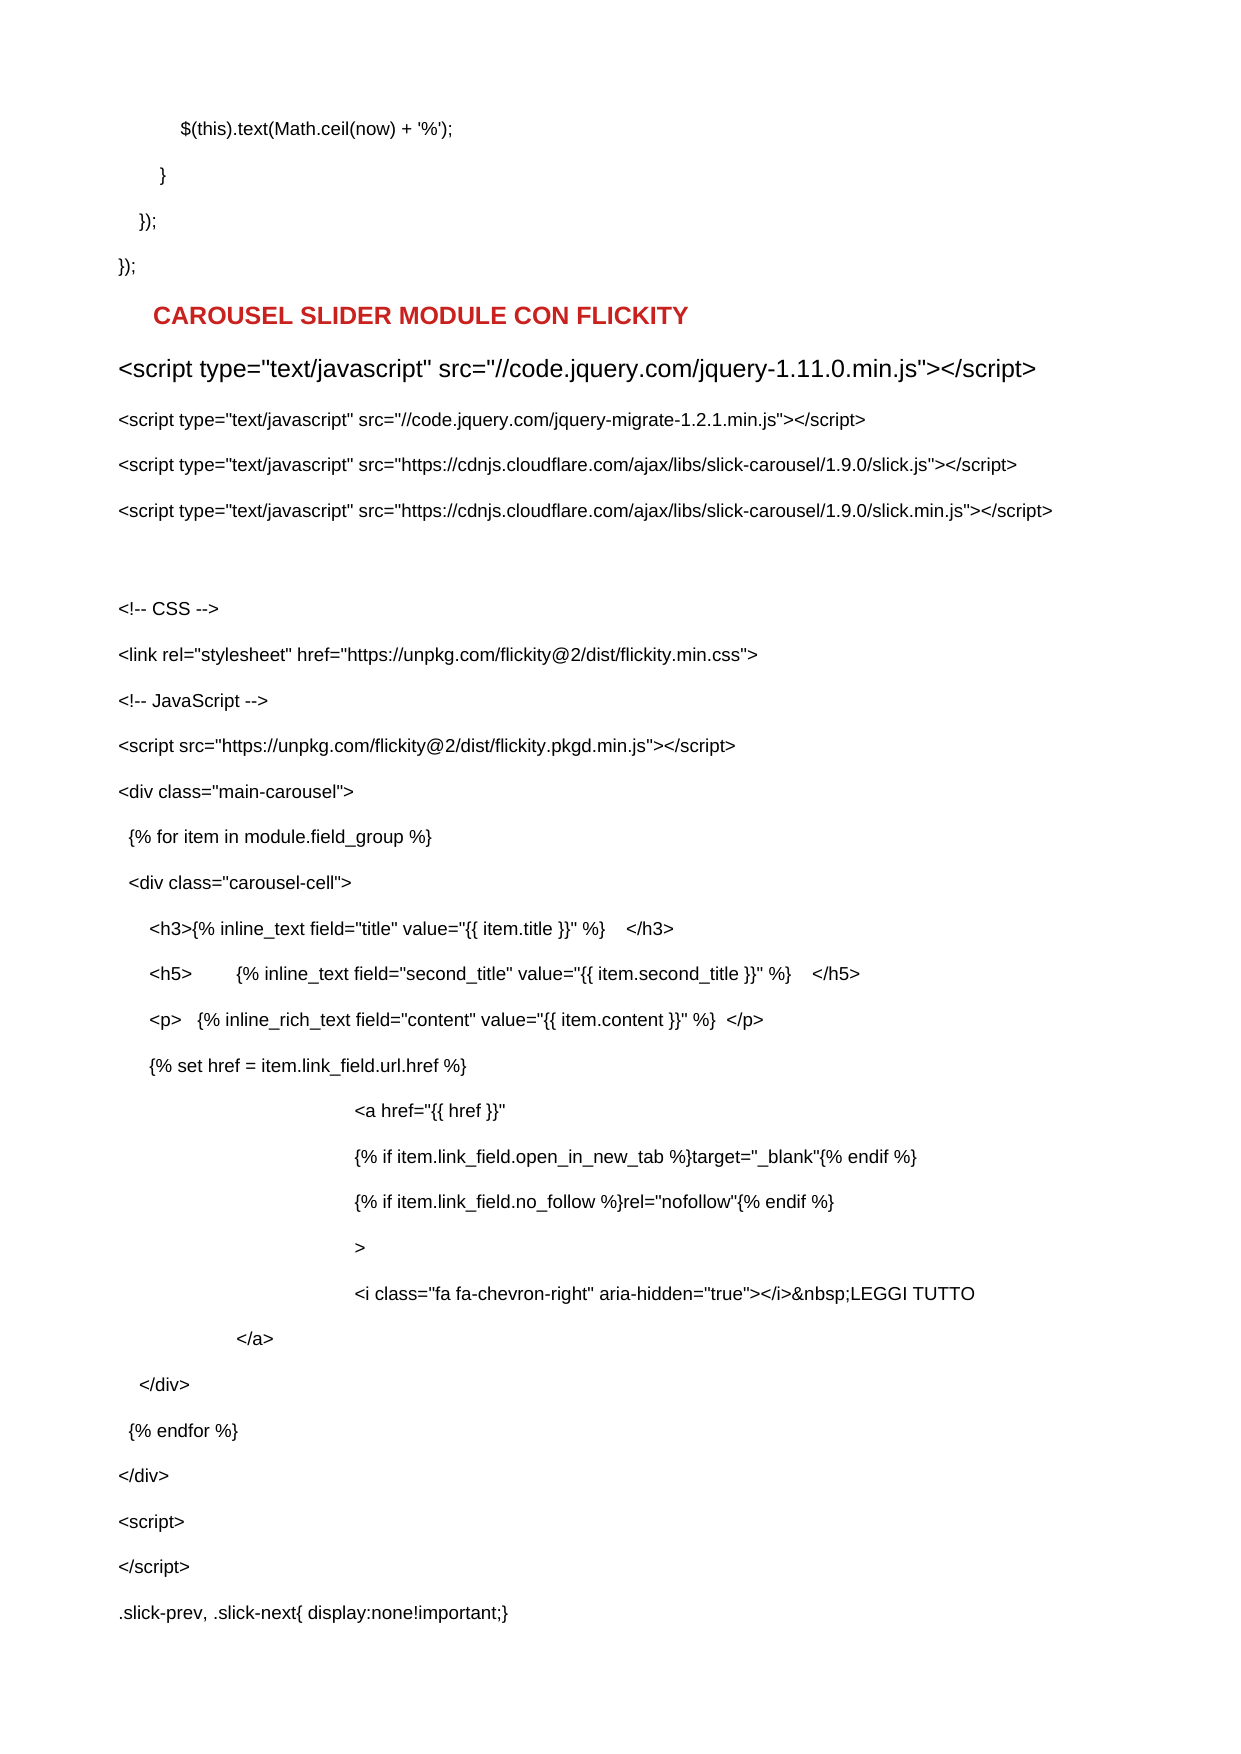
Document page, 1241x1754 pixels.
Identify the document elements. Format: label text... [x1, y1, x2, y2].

text {% set href = item.link_field.url.href %} [118, 1054, 1122, 1076]
text <p> {% inline_rich_text field="content" value="{{ item.content }}" %} </p> [118, 1009, 1122, 1030]
text } [118, 164, 1122, 185]
text <a href="{{ href }}" [118, 1100, 1122, 1122]
text <i class="fa fa-chevron-right" aria-hidden="true"></i>&nbsp;LEGGI TUTTO [118, 1283, 1122, 1304]
text CAROUSEL SLIDER MODULE CON FLICKITY [118, 301, 1122, 329]
text $(this).text(Math.ceil(now) + '%'); [118, 118, 1122, 140]
text .slick-prev, .slick-next{ display:none!important;} [118, 1602, 1122, 1623]
text {% for item in module.field_group %} [118, 826, 1122, 848]
text {% endfor %} [118, 1419, 1122, 1441]
text > [118, 1237, 1122, 1258]
text </script> [118, 1556, 1122, 1578]
text {% if item.link_field.no_follow %}rel="nofollow"{% endif %} [118, 1191, 1122, 1213]
text <script type="text/javascript" src="//code.jquery.com/jquery-1.11.0.min.js"></script> [118, 354, 1122, 383]
text </div> [118, 1465, 1122, 1487]
text <h5> {% inline_text field="second_title" value="{{ item.second_title }}" %} </h5> [118, 963, 1122, 985]
text <link rel="stylesheet" href="https://unpkg.com/flickity@2/dist/flickity.min.css"> [118, 644, 1122, 665]
text }); [118, 255, 1122, 277]
text <!-- JavaScript --> [118, 689, 1122, 711]
text <div class="carousel-cell"> [118, 872, 1122, 893]
text }); [118, 209, 1122, 231]
text {% if item.link_field.open_in_new_tab %}target="_blank"{% endif %} [118, 1146, 1122, 1167]
text <div class="main-carousel"> [118, 781, 1122, 802]
text <!-- CSS --> [118, 598, 1122, 620]
text <h3>{% inline_text field="title" value="{{ item.title }}" %} </h3> [118, 918, 1122, 939]
text <script> [118, 1511, 1122, 1532]
text </a> [118, 1328, 1122, 1350]
text <script type="text/javascript" src="https://cdnjs.cloudflare.com/ajax/libs/slick-carousel/1.9.0/slick.js"></script> [118, 454, 1122, 476]
text </div> [118, 1374, 1122, 1395]
text <script src="https://unpkg.com/flickity@2/dist/flickity.pkgd.min.js"></script> [118, 735, 1122, 757]
text <script type="text/javascript" src="//code.jquery.com/jquery-migrate-1.2.1.min.js"></script> [118, 408, 1122, 430]
text <script type="text/javascript" src="https://cdnjs.cloudflare.com/ajax/libs/slick-carousel/1.9.0/slick.min.js"></script> [118, 499, 1122, 521]
